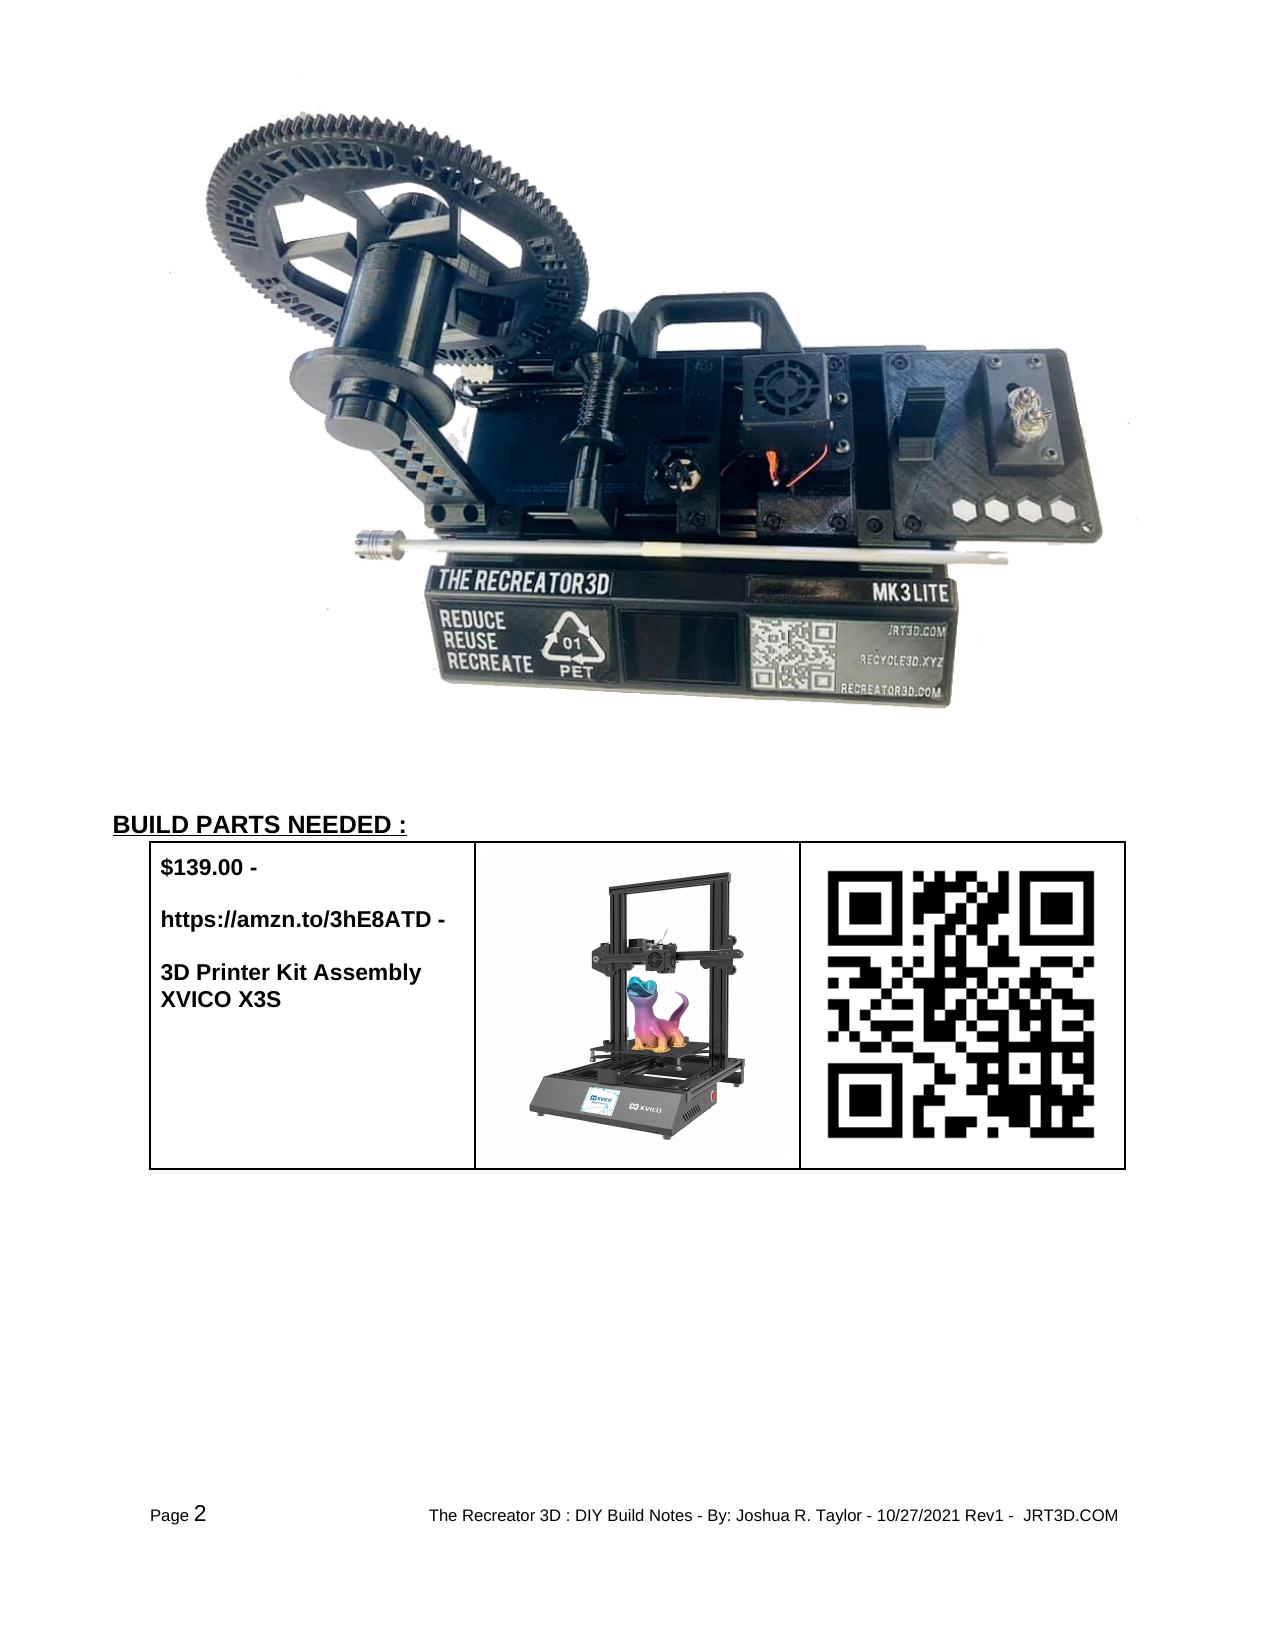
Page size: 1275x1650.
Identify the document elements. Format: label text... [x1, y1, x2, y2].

table_header [476, 843, 799, 1168]
table_header [801, 843, 1124, 1168]
text [112, 75, 168, 806]
text [1144, 75, 1200, 806]
table_header $139.00 - https://amzn.to/3hE8ATD - 3D Printer Kit Assembly XVICO X3S [151, 843, 474, 1168]
text BUILD PARTS NEEDED : [112, 810, 1200, 839]
